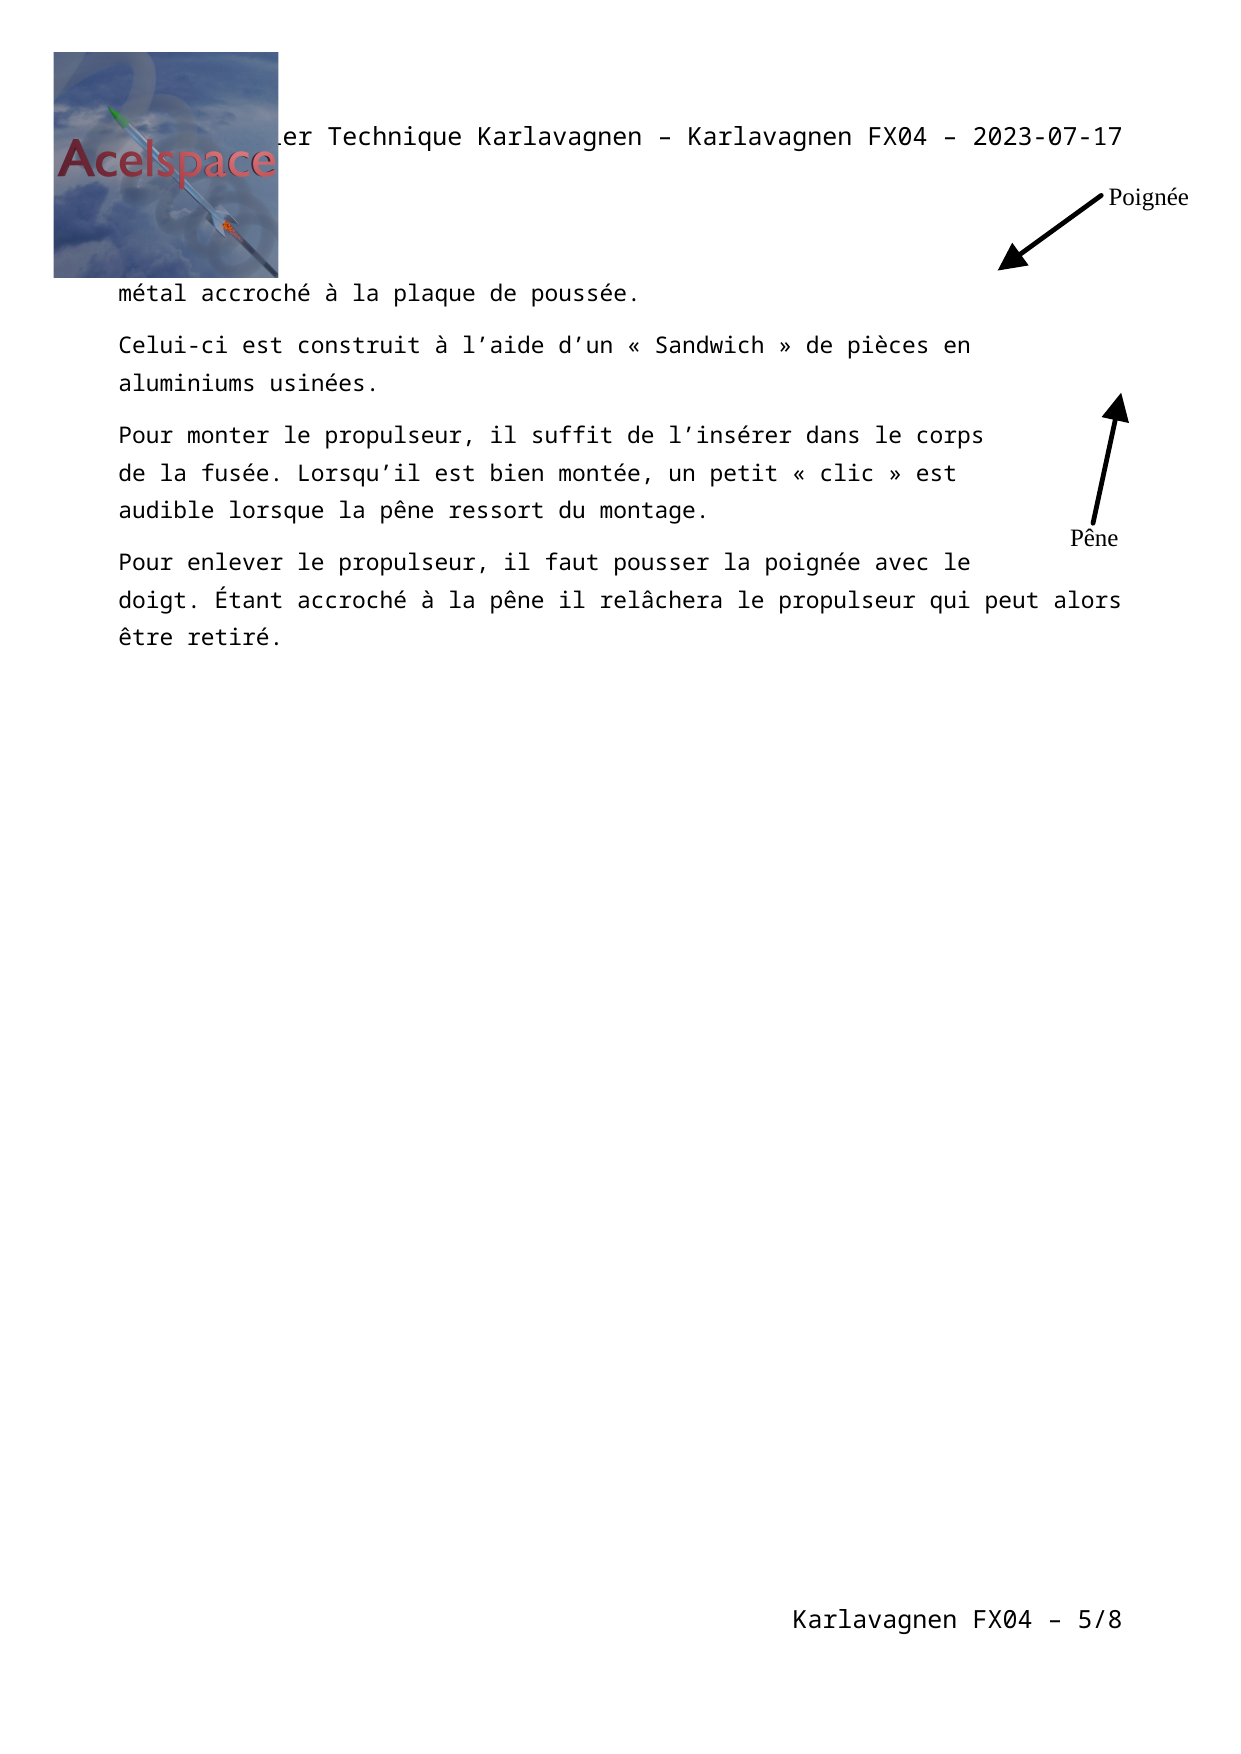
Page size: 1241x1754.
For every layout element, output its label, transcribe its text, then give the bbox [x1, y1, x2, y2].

text Celui-ci est construit à l’aide d’un « Sandwich » de pièces en aluminiums usinées. [118, 329, 1122, 398]
text Le propulseur est retenu par un petit montage en métal accroché à la plaque de poussée. [118, 182, 1122, 308]
text Pour enlever le propulseur, il faut pousser la poignée avec le doigt. Étant accroché à la pêne il relâchera le propulseur qui peut alors être retiré. [118, 546, 1122, 652]
picture [53, 52, 279, 278]
text Pour monter le propulseur, il suffit de l’insérer dans le corps de la fusée. Lorsqu’il est bien montée, un petit « clic » est audible lorsque la pêne ressort du montage. [118, 419, 1112, 525]
